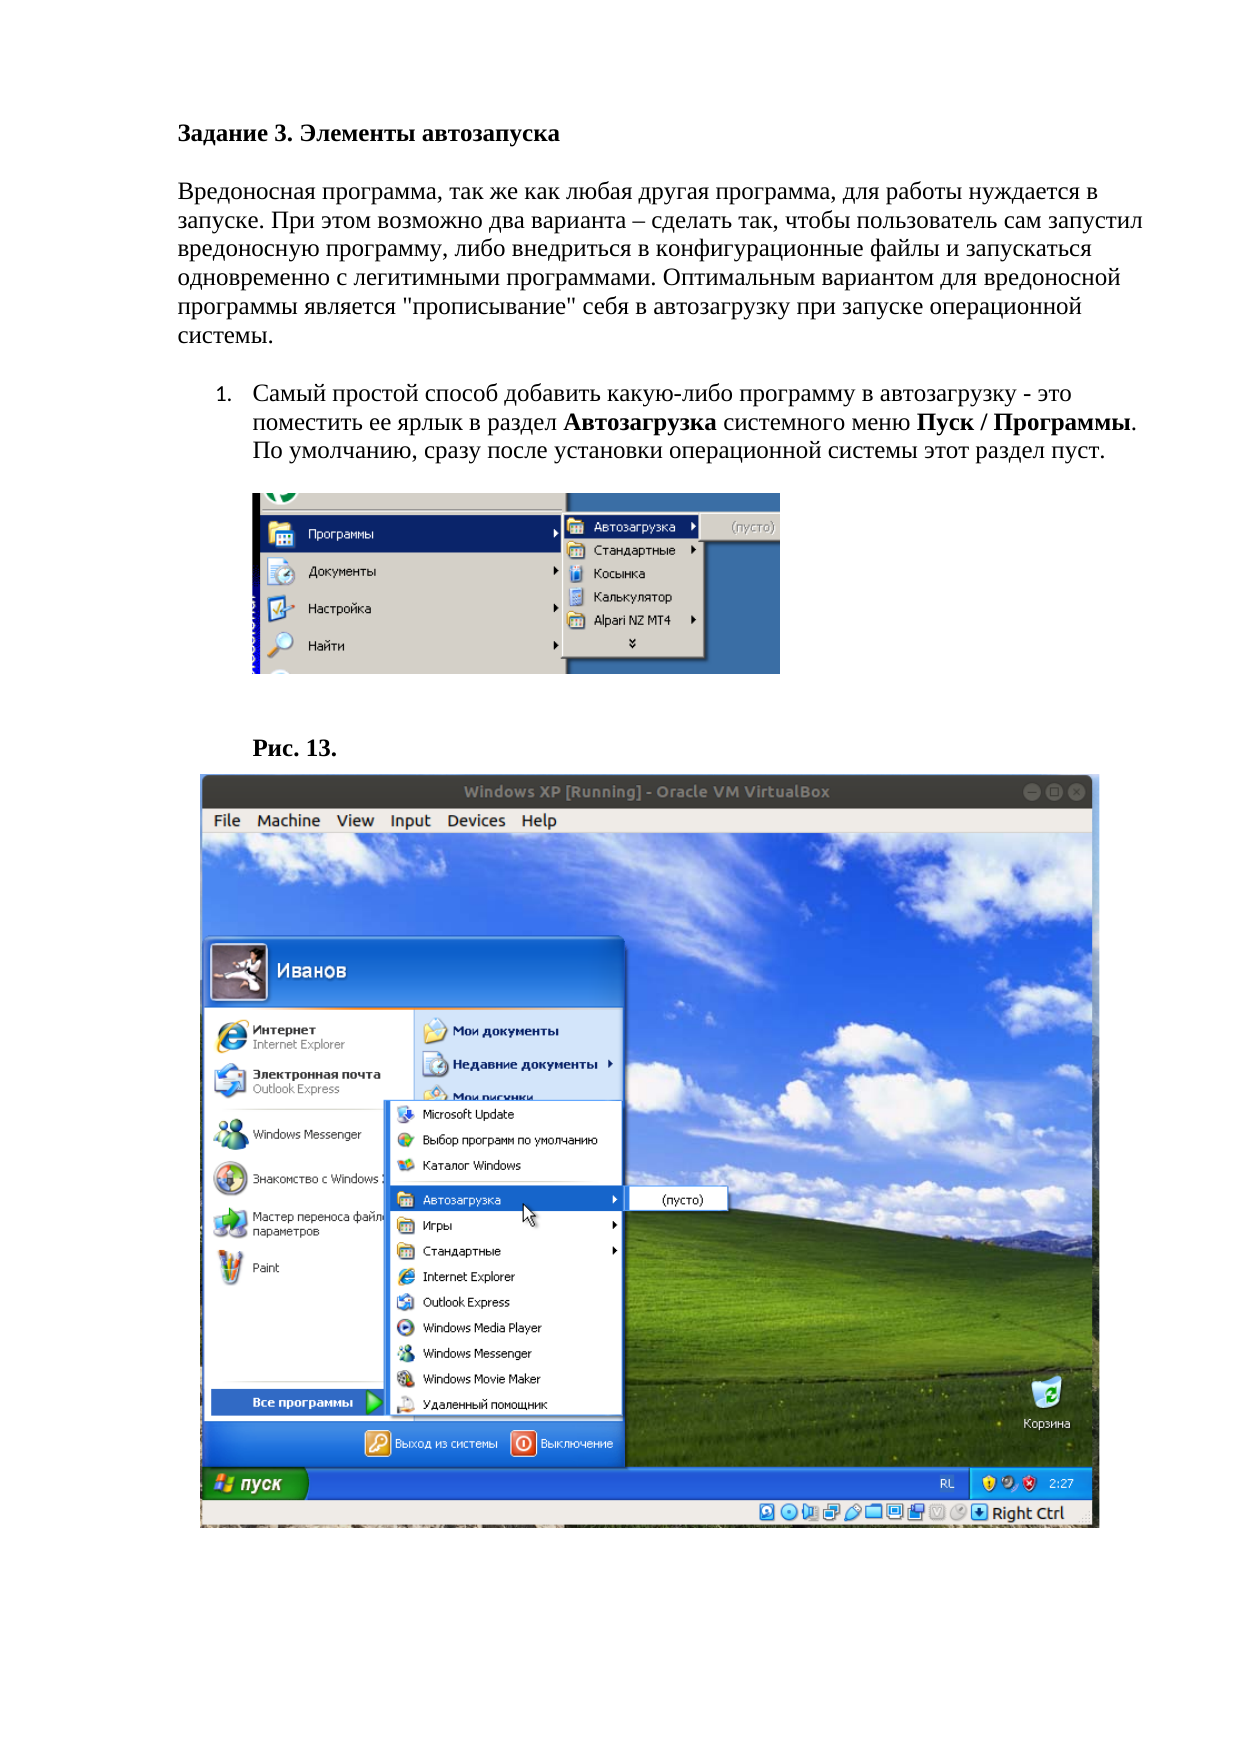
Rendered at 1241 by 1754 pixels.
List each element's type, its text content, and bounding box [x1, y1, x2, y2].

picture [200, 774, 1100, 1528]
text Рис. 13. [252, 704, 1152, 761]
picture [252, 493, 780, 674]
text Вредоносная программа, так же как любая другая программа, для работы нуждается в запуске. При этом возможно два варианта – сделать так, чтобы пользователь сам запустил вредоносную программу, либо внедриться в конфигурационные файлы и запускаться одновременно с легитимными программами. Оптимальным вариантом для вредоносной программы является "прописывание" себя в автозагрузку при запуске операционной системы. [177, 176, 1152, 348]
subtitle Задание 3. Элементы автозапуска [177, 118, 1152, 147]
list Самый простой способ добавить какую-либо программу в автозагрузку - это поместить ее ярлык в раздел Автозагрузка системного меню Пуск / Программы. По умолчанию, сразу после установки операционной системы этот раздел пуст. [215, 378, 1152, 464]
